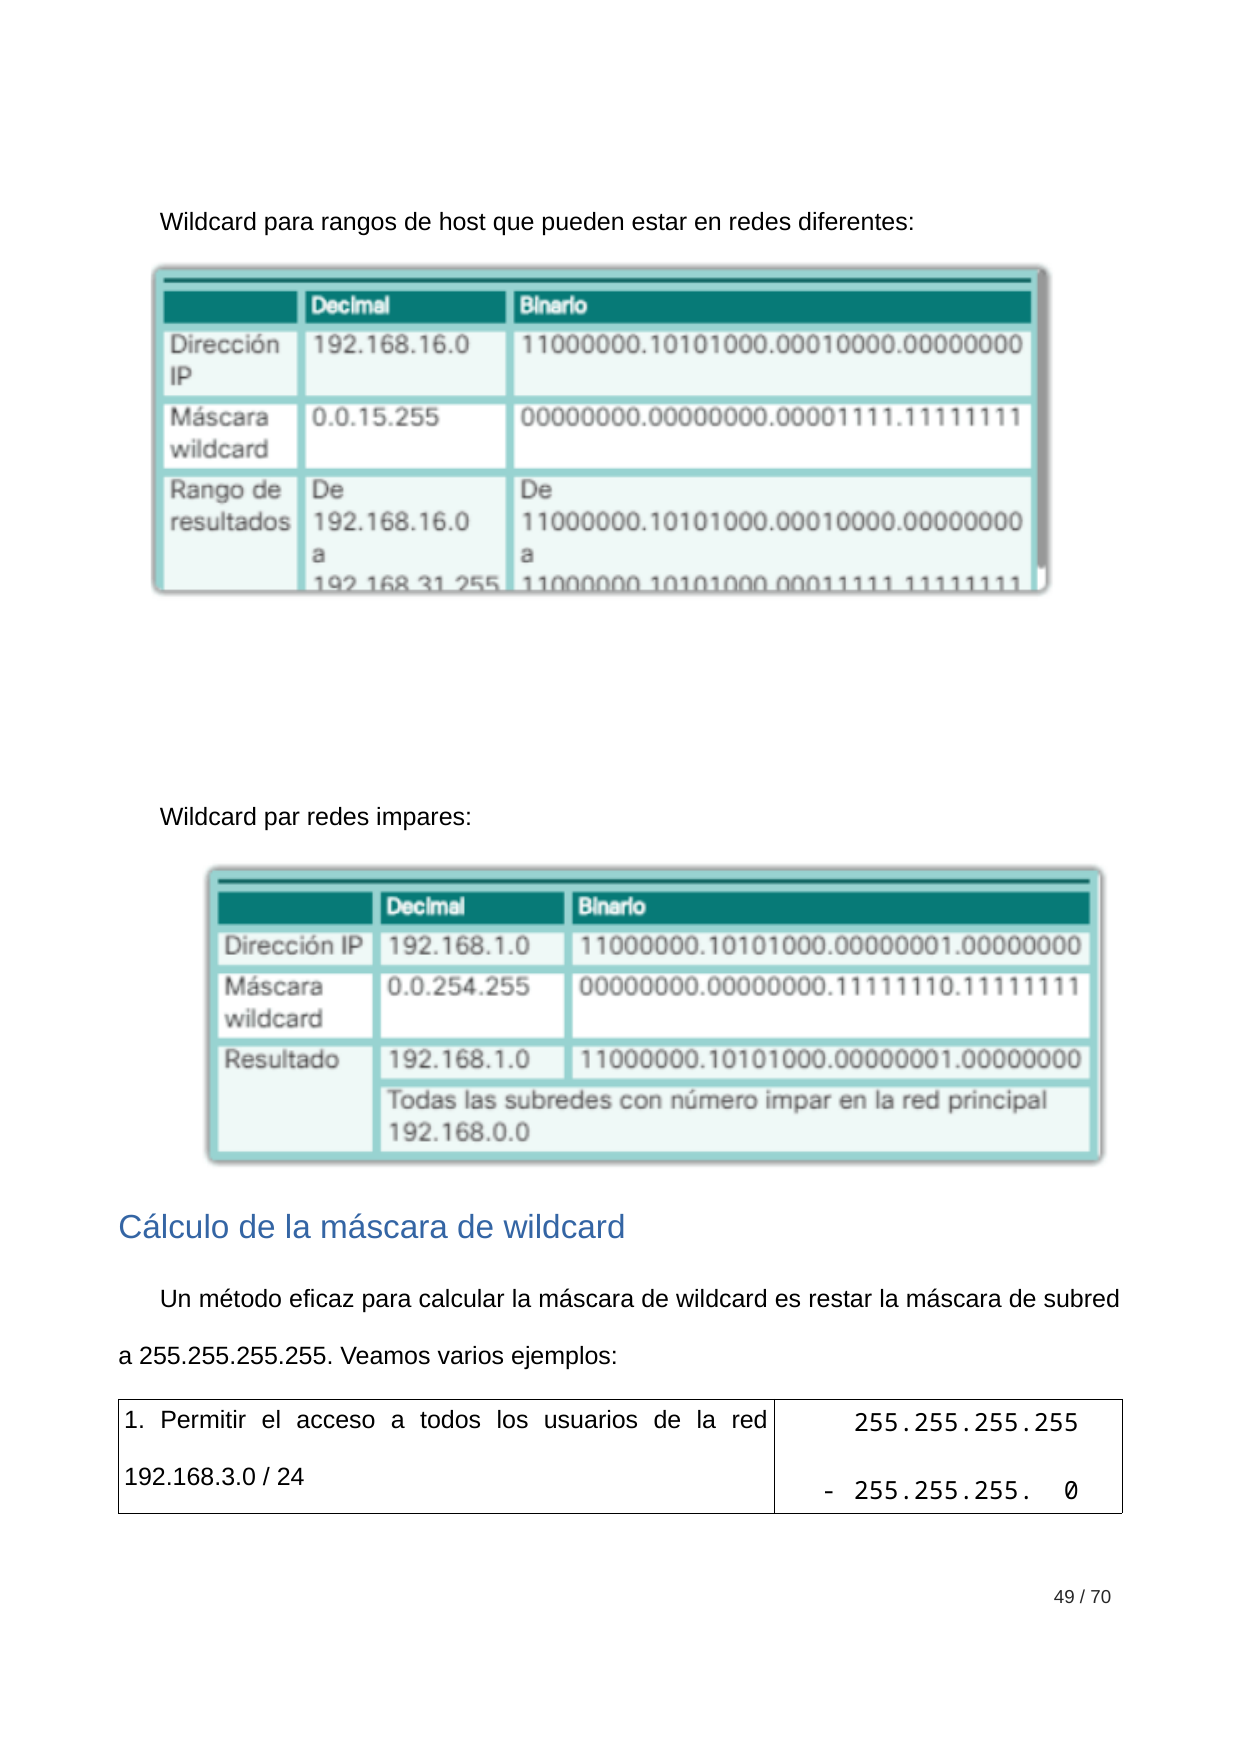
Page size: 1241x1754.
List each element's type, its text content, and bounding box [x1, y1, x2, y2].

text Wildcard par redes impares: [118, 802, 1122, 830]
text Cálculo de la máscara de wildcard [118, 1167, 1122, 1245]
picture [150, 261, 1063, 602]
text Un método eficaz para calcular la máscara de wildcard es restar la máscara de subred a 255.255.255.255. Veamos varios ejemplos: [118, 1284, 1122, 1370]
table_header 1. Permitir el acceso a todos los usuarios de la red 192.168.3.0 / 24 [119, 1400, 774, 1512]
table_header 255.255.255.255 - 255.255.255. 0 [775, 1400, 1122, 1512]
picture [201, 860, 1109, 1169]
text Wildcard para rangos de host que pueden estar en redes diferentes: [118, 207, 1122, 235]
